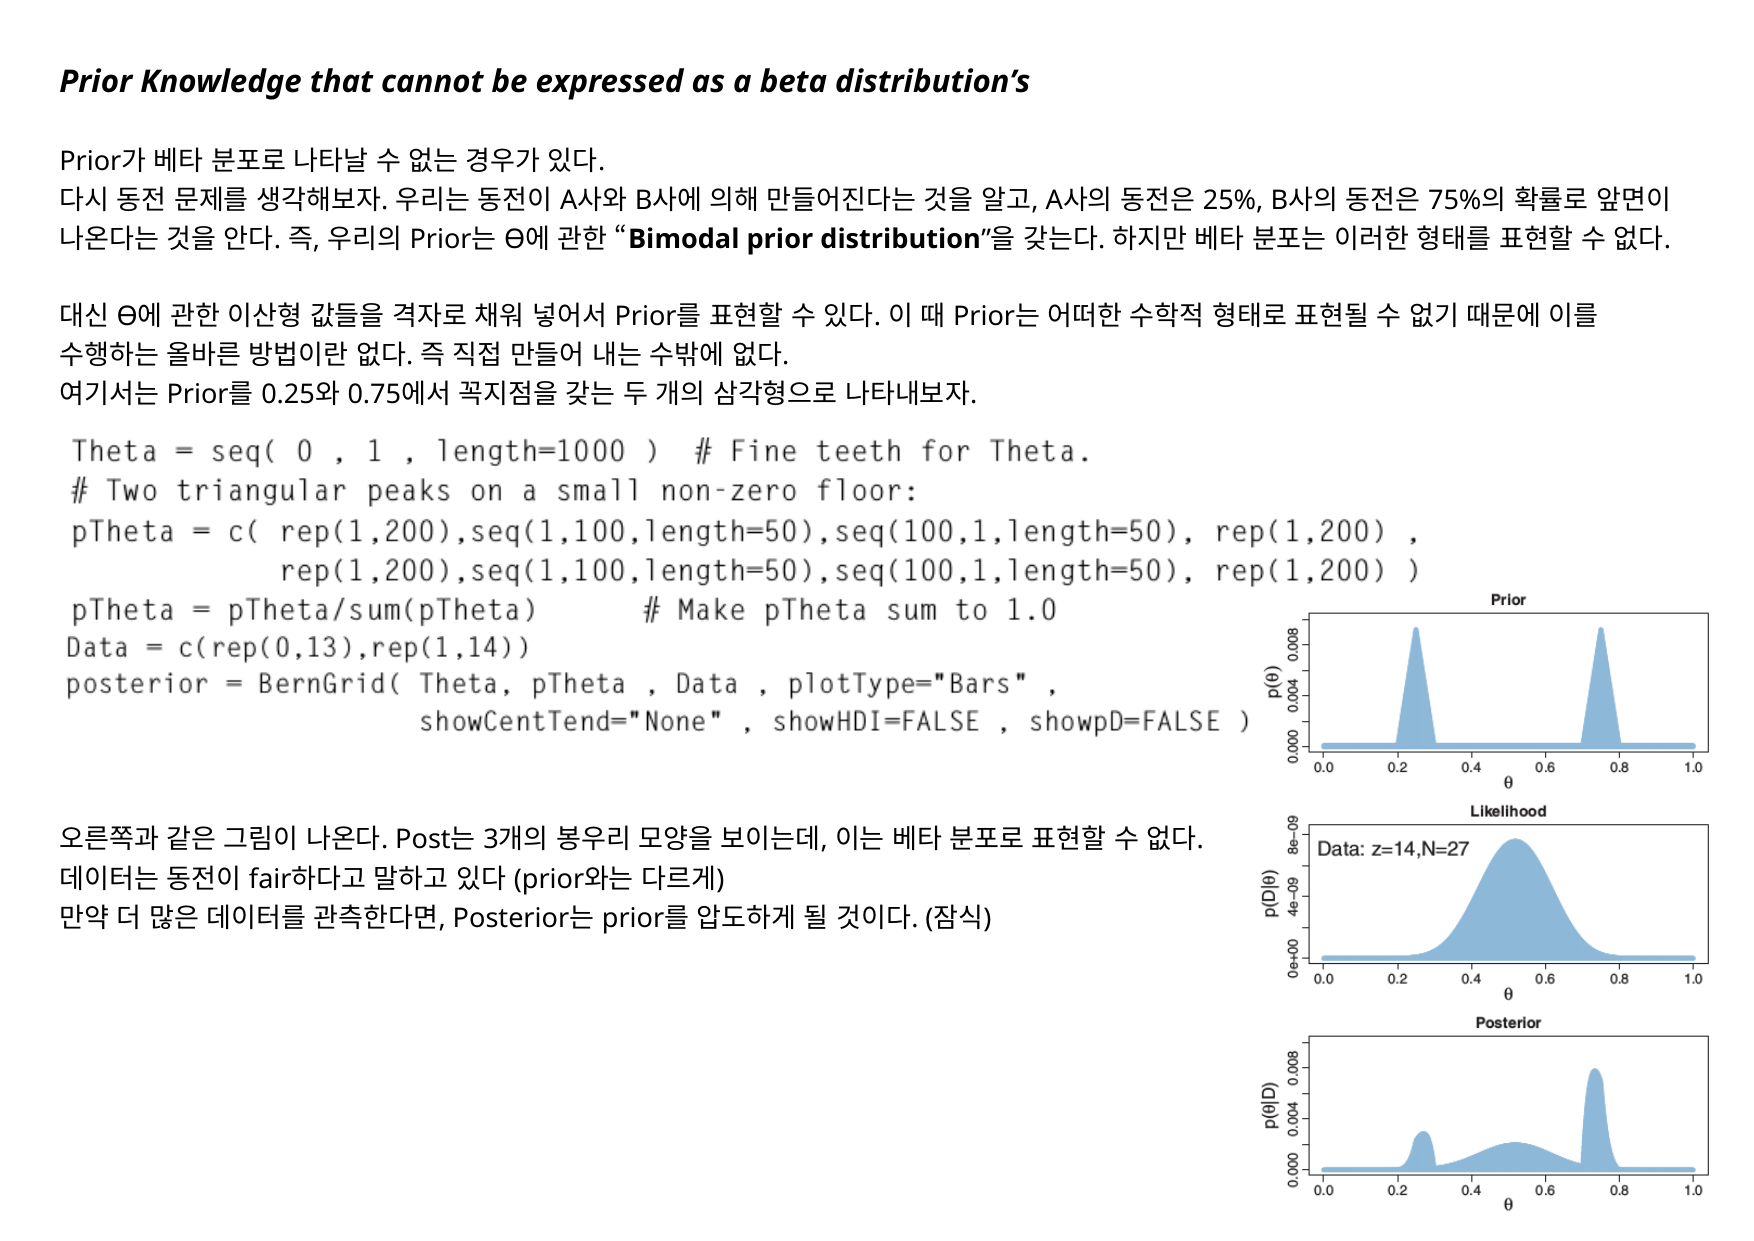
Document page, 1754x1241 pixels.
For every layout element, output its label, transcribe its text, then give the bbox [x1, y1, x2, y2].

text 오른쪽과 같은 그림이 나온다. Post는 3개의 봉우리 모양을 보이는데, 이는 베타 분포로 표현할 수 없다. [59, 817, 1250, 857]
picture [56, 433, 1709, 1219]
text 대신 Ө에 관한 이산형 값들을 격자로 채워 넣어서 Prior를 표현할 수 있다. 이 때 Prior는 어떠한 수학적 형태로 표현될 수 없기 때문에 이를 수행하는 올바른 방법이란 없다. 즉 직접 만들어 내는 수밖에 없다. [59, 293, 1695, 372]
text 여기서는 Prior를 0.25와 0.75에서 꼭지점을 갖는 두 개의 삼각형으로 나타내보자. [59, 372, 1695, 412]
text Prior가 베타 분포로 나타날 수 없는 경우가 있다. [59, 138, 1695, 178]
text 만약 더 많은 데이터를 관측한다면, Posterior는 prior를 압도하게 될 것이다. (잠식) [59, 896, 1250, 935]
text 데이터는 동전이 fair하다고 말하고 있다 (prior와는 다르게) [59, 857, 1250, 896]
text Prior Knowledge that cannot be expressed as a beta distribution’s [59, 59, 1695, 102]
text 다시 동전 문제를 생각해보자. 우리는 동전이 A사와 B사에 의해 만들어진다는 것을 알고, A사의 동전은 25%, B사의 동전은 75%의 확률로 앞면이 나온다는 것을 안다. 즉, 우리의 Prior는 Ө에 관한 “Bimodal prior distribution”을 갖는다. 하지만 베타 분포는 이러한 형태를 표현할 수 없다. [59, 178, 1695, 257]
